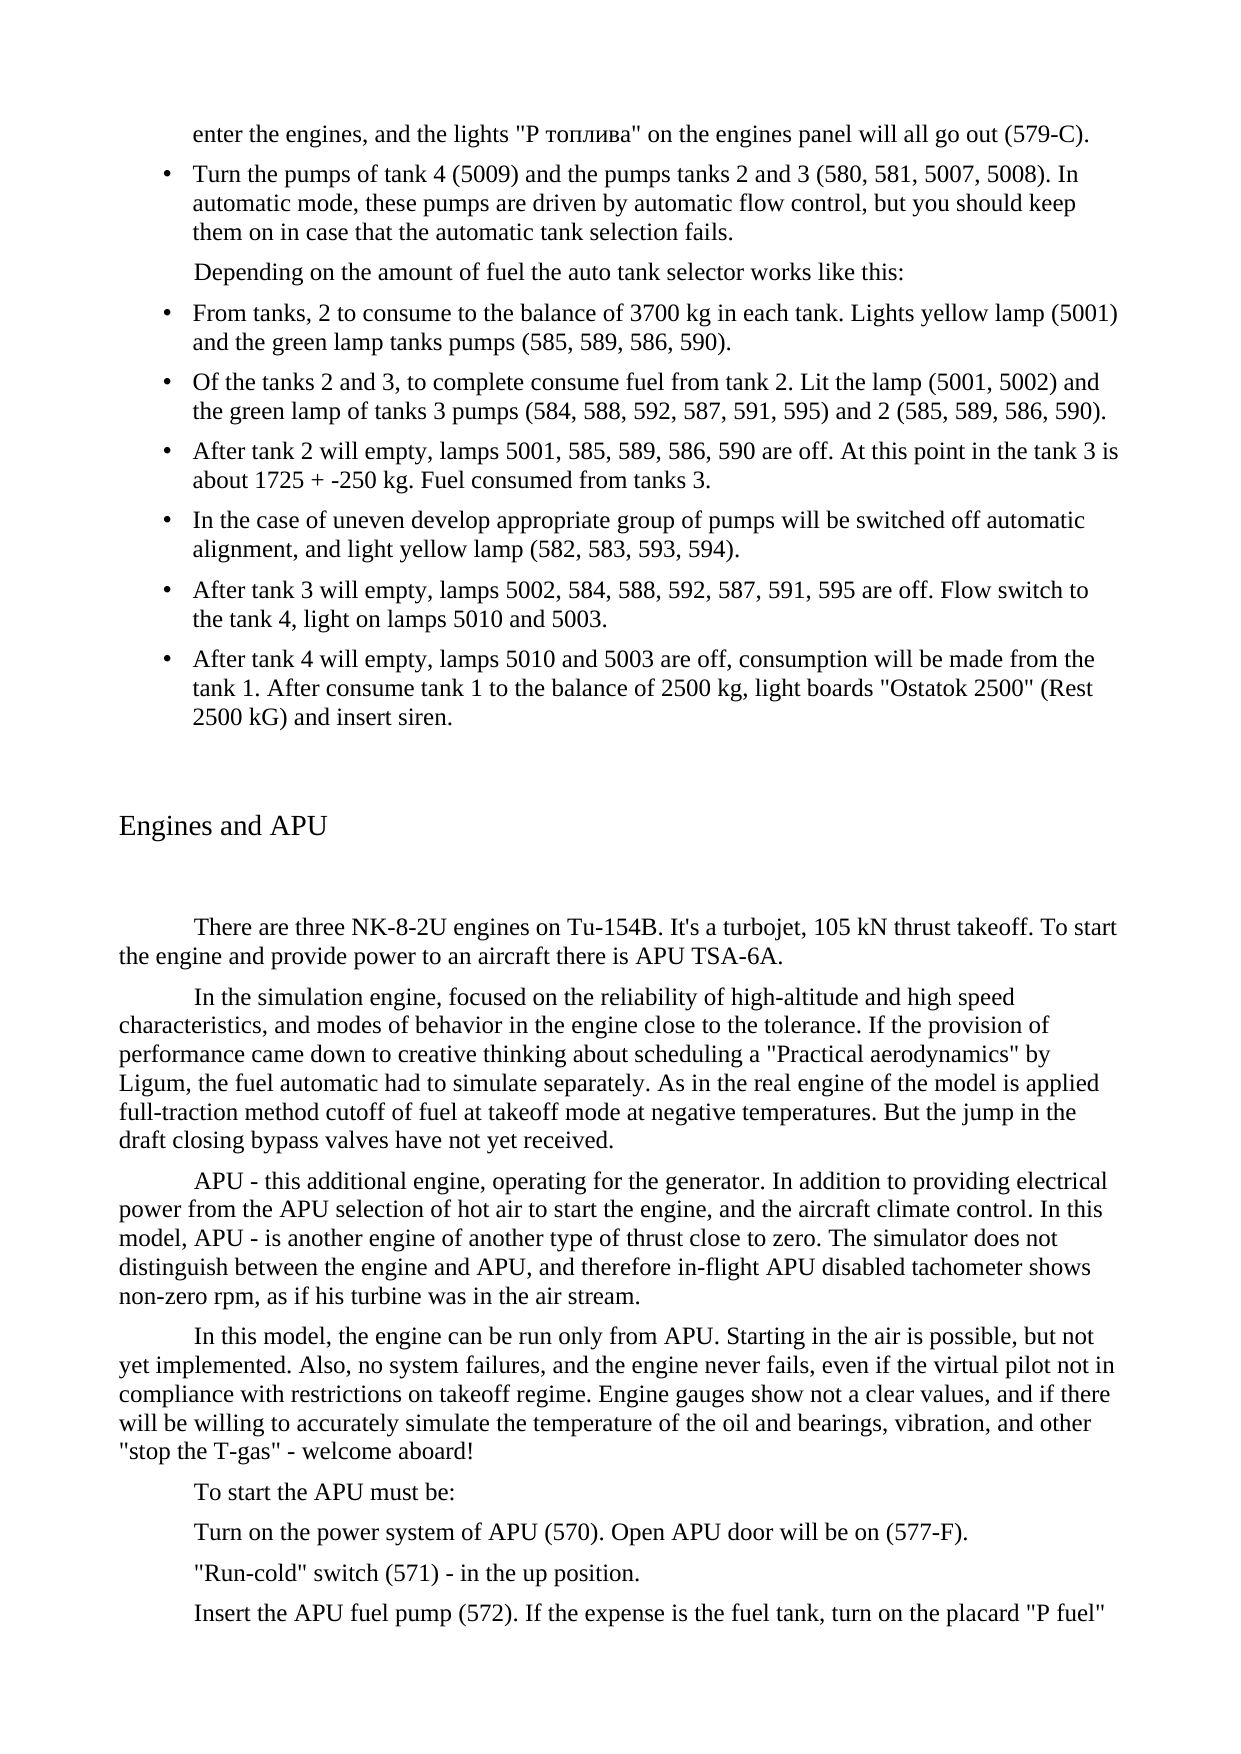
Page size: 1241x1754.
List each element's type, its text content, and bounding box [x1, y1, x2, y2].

list From tanks, 2 to consume to the balance of 3700 kg in each tank. Lights yellow lamp (5001) and the green lamp tanks pumps (585, 589, 586, 590). [163, 298, 1122, 355]
text Insert the APU fuel pump (572). If the expense is the fuel tank, turn on the placard "P fuel" [119, 1598, 1122, 1627]
list In the case of uneven develop appropriate group of pumps will be switched off automatic alignment, and light yellow lamp (582, 583, 593, 594). [163, 506, 1122, 563]
list After tank 3 will empty, lamps 5002, 584, 588, 592, 587, 591, 595 are off. Flow switch to the tank 4, light on lamps 5010 and 5003. [163, 575, 1122, 632]
text There are three NK-8-2U engines on Tu-154B. It's a turbojet, 105 kN thrust takeoff. To start the engine and provide power to an aircraft there is APU TSA-6A. [119, 912, 1122, 970]
text To start the APU must be: [119, 1477, 1122, 1506]
list enter the engines, and the lights "P топлива" on the engines panel will all go out (579-C). [163, 119, 1122, 147]
text "Run-cold" switch (571) - in the up position. [119, 1558, 1122, 1587]
text APU - this additional engine, operating for the generator. In addition to providing electrical power from the APU selection of hot air to start the engine, and the aircraft climate control. In this model, APU - is another engine of another type of thrust close to zero. The simulator does not distinguish between the engine and APU, and therefore in-flight APU disabled tachometer shows non-zero rpm, as if his turbine was in the air stream. [119, 1166, 1122, 1309]
list After tank 4 will empty, lamps 5010 and 5003 are off, consumption will be made from the tank 1. After consume tank 1 to the balance of 2500 kg, light boards "Ostatok 2500" (Rest 2500 kG) and insert siren. [163, 644, 1122, 730]
list Of the tanks 2 and 3, to complete consume fuel from tank 2. Lit the lamp (5001, 5002) and the green lamp of tanks 3 pumps (584, 588, 592, 587, 591, 595) and 2 (585, 589, 586, 590). [163, 367, 1122, 424]
list After tank 2 will empty, lamps 5001, 585, 589, 586, 590 are off. At this point in the tank 3 is about 1725 + -250 kg. Fuel consumed from tanks 3. [163, 436, 1122, 494]
text Turn on the power system of APU (570). Open APU door will be on (577-F). [119, 1517, 1122, 1546]
text Depending on the amount of fuel the auto tank selector works like this: [119, 257, 1122, 286]
list Turn the pumps of tank 4 (5009) and the pumps tanks 2 and 3 (580, 581, 5007, 5008). In automatic mode, these pumps are driven by automatic flow control, but you should keep them on in case that the automatic tank selection fails. [163, 159, 1122, 246]
text Engines and APU [119, 808, 1122, 842]
text In the simulation engine, focused on the reliability of high-altitude and high speed characteristics, and modes of behavior in the engine close to the tolerance. If the provision of performance came down to creative thinking about scheduling a "Practical aerodynamics" by Ligum, the fuel automatic had to simulate separately. As in the real engine of the model is applied full-traction method cutoff of fuel at takeoff mode at negative temperatures. But the jump in the draft closing bypass valves have not yet received. [119, 982, 1122, 1154]
text In this model, the engine can be run only from APU. Starting in the air is possible, but not yet implemented. Also, no system failures, and the engine never fails, even if the virtual pilot not in compliance with restrictions on takeoff regime. Engine gauges show not a clear values, and if there will be willing to accurately simulate the temperature of the oil and bearings, vibration, and other "stop the T-gas" - welcome aboard! [119, 1321, 1122, 1465]
